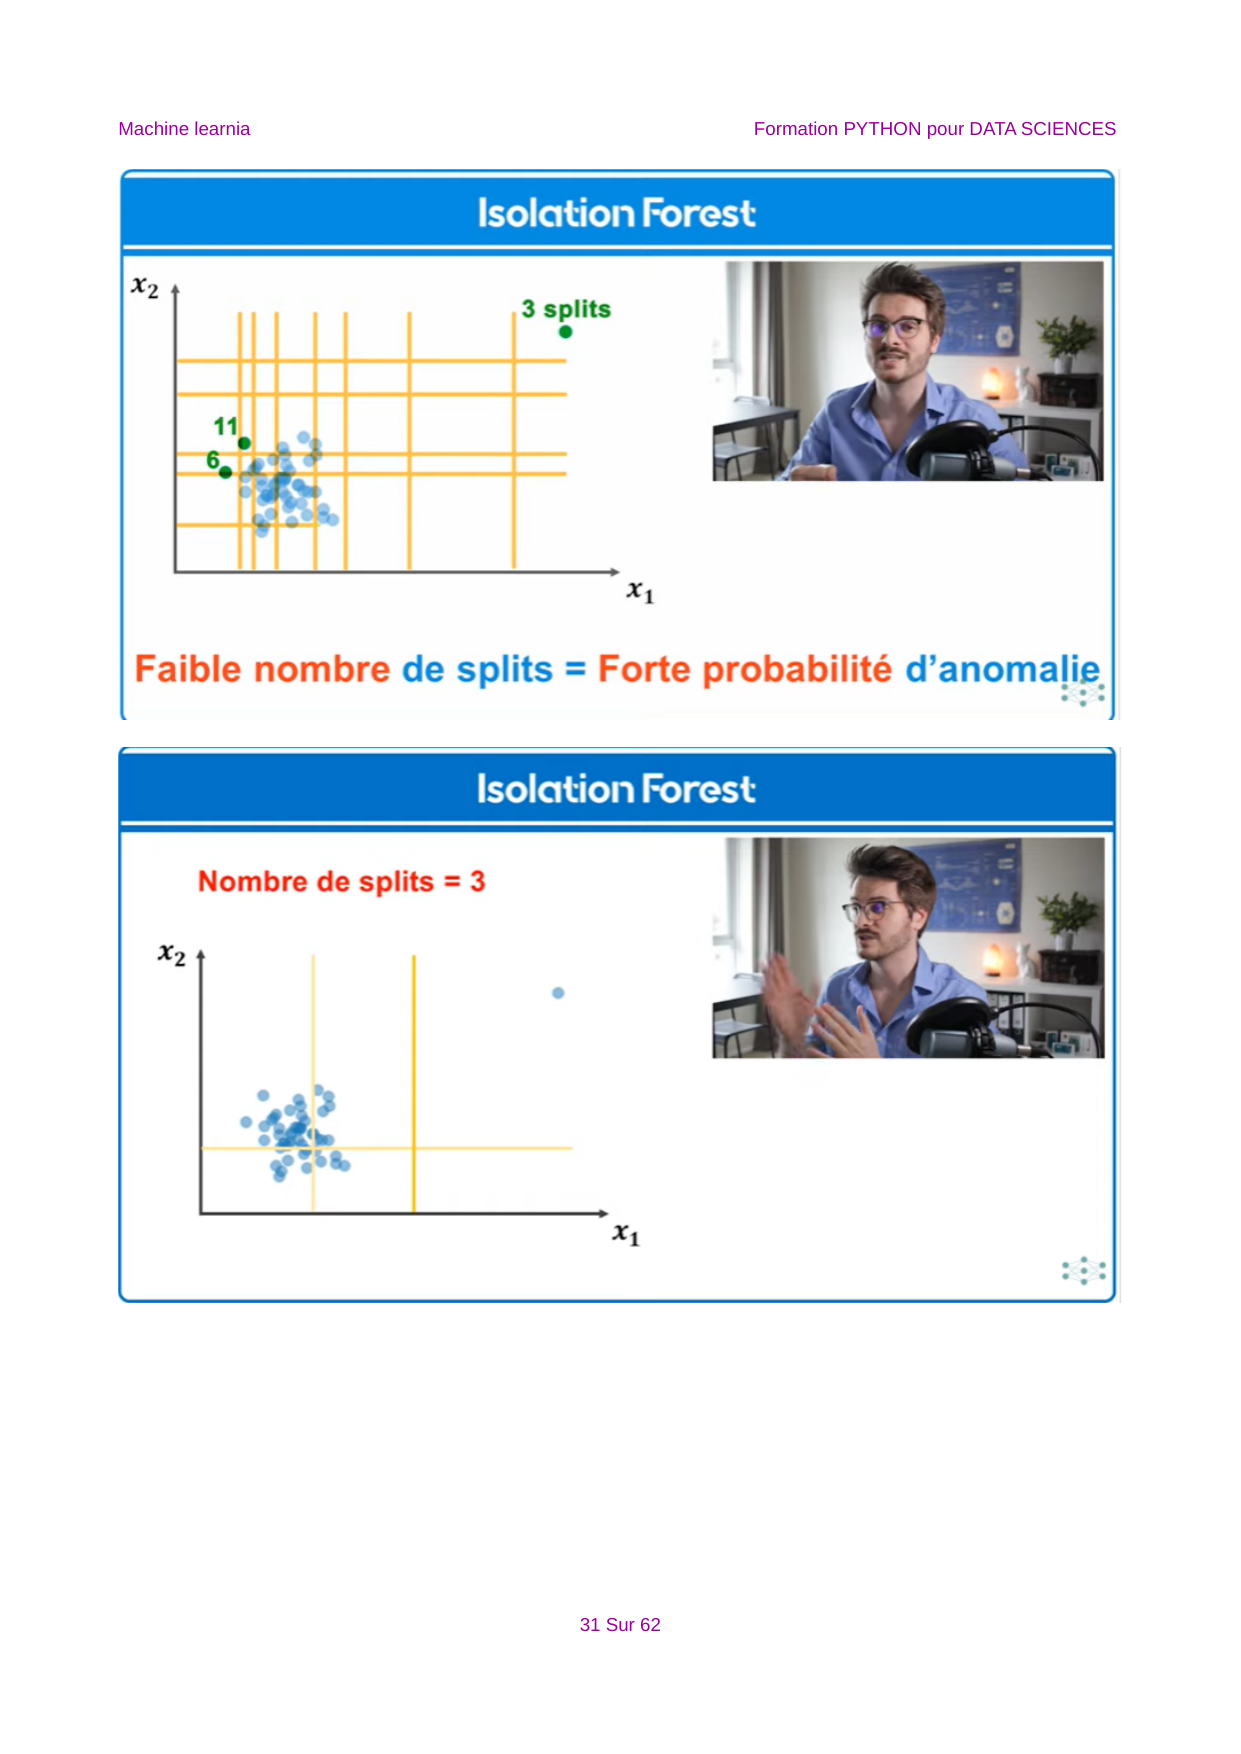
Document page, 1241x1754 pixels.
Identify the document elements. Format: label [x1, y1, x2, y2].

picture [118, 747, 1122, 1303]
picture [118, 169, 1122, 720]
